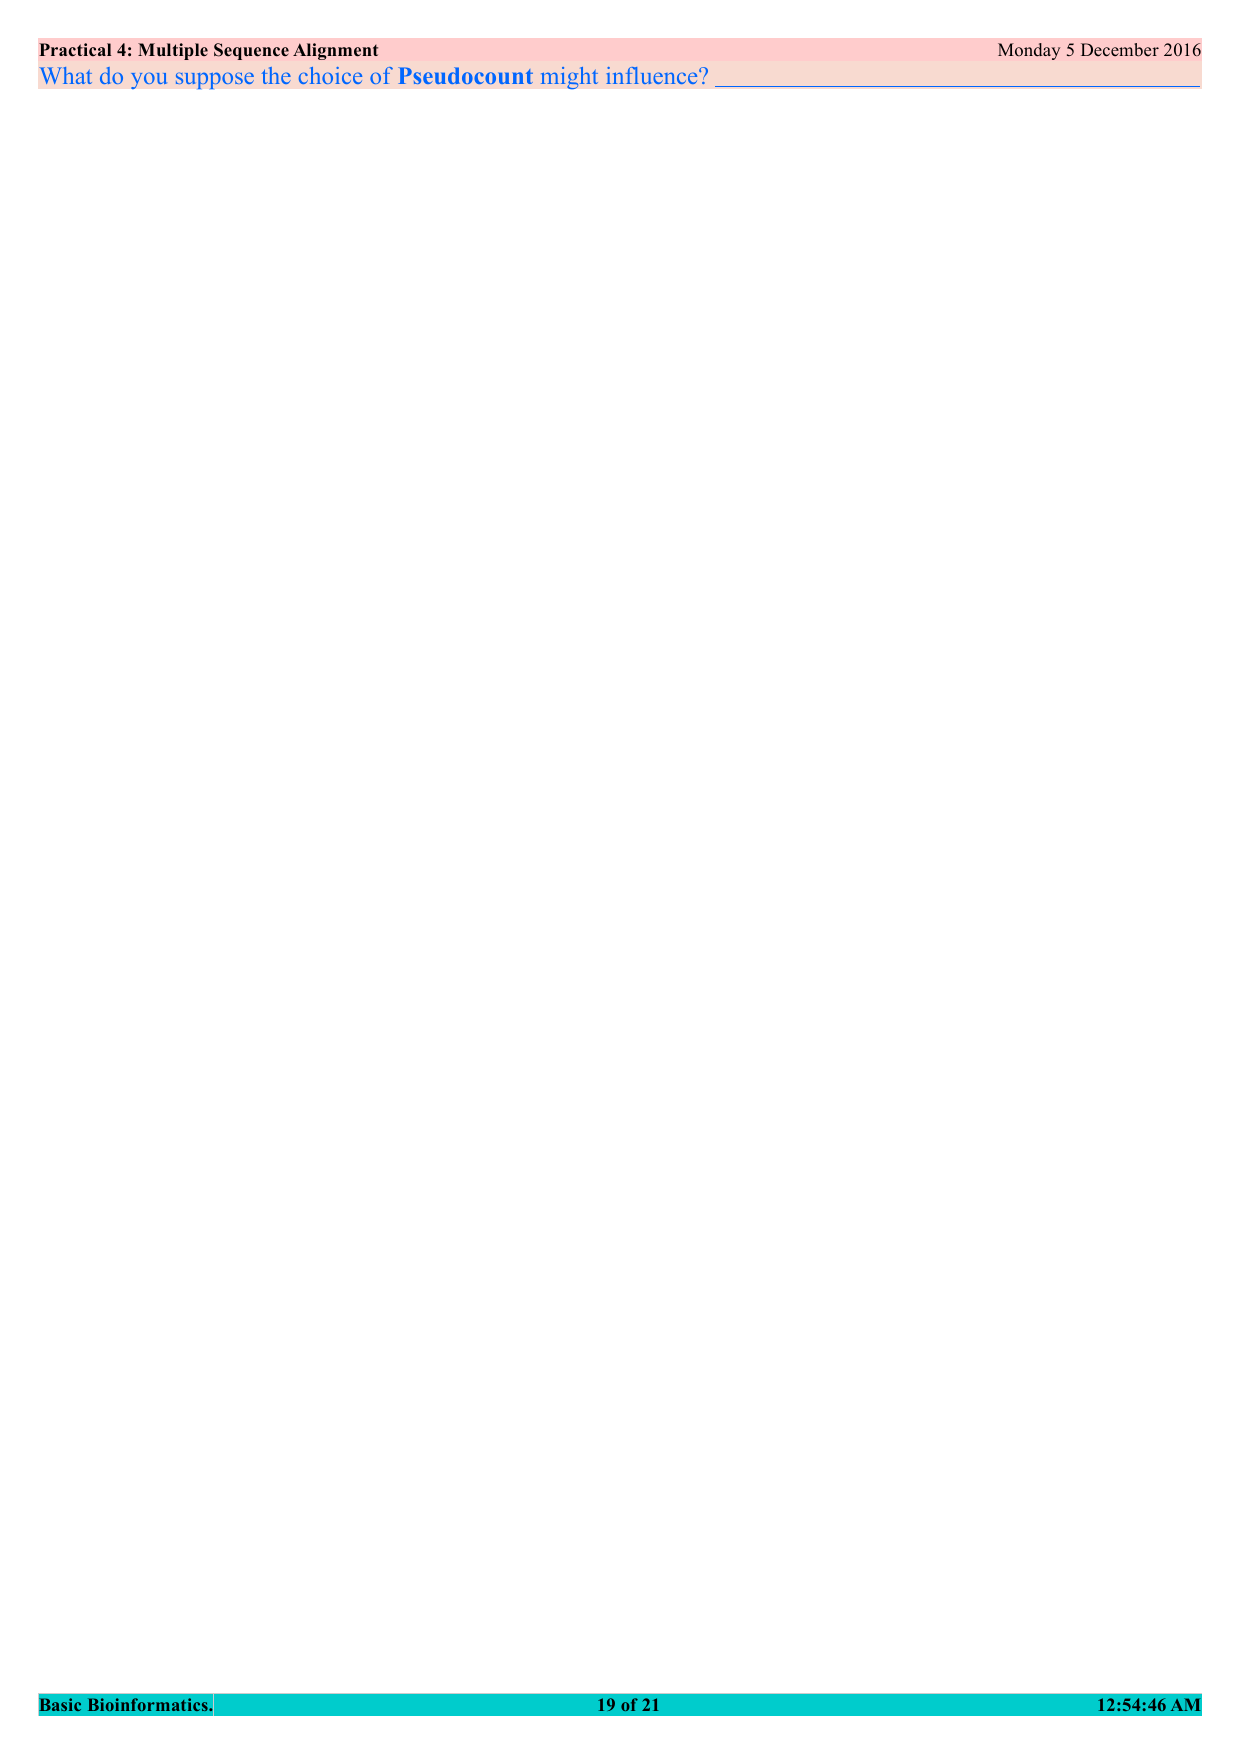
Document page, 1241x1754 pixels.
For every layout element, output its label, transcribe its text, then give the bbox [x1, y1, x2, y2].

text What do you suppose the choice of Pseudocount might influence? [38, 61, 1202, 89]
